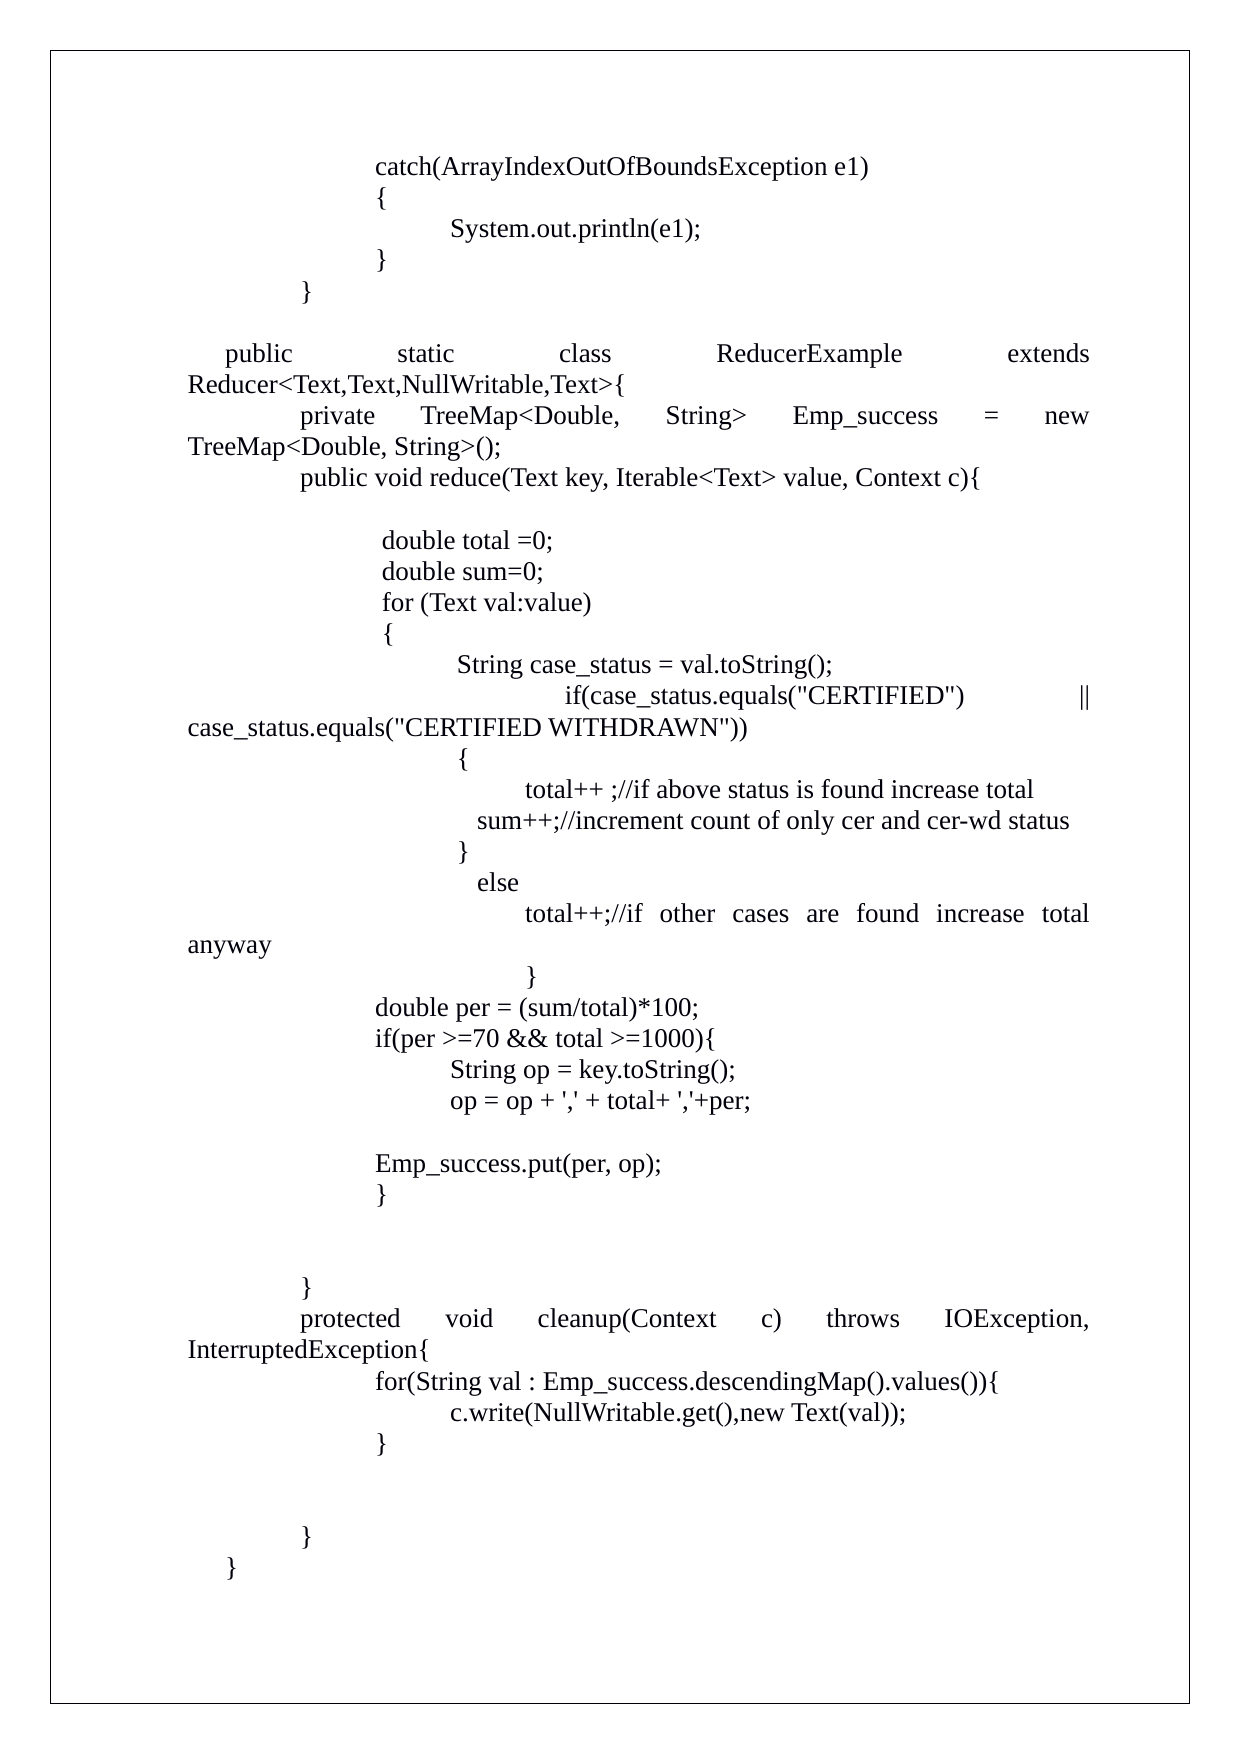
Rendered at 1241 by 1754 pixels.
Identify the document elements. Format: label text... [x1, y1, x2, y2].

text System.out.println(e1); [187, 212, 1090, 243]
text op = op + ',' + total+ ','+per; [187, 1084, 1090, 1116]
text } [187, 835, 1090, 866]
text catch(ArrayIndexOutOfBoundsException e1) [187, 150, 1090, 181]
text } [187, 1427, 1090, 1458]
text double total =0; [187, 524, 1090, 555]
text total++ ;//if above status is found increase total [187, 773, 1090, 804]
text c.write(NullWritable.get(),new Text(val)); [187, 1396, 1090, 1427]
text double sum=0; [187, 555, 1090, 586]
text } [187, 274, 1090, 306]
text private TreeMap<Double, String> Emp_success = new TreeMap<Double, String>(); [187, 399, 1090, 461]
text { [187, 181, 1090, 212]
text for (Text val:value) [187, 586, 1090, 617]
text if(per >=70 && total >=1000){ [187, 1022, 1090, 1053]
text } [187, 243, 1090, 274]
text protected void cleanup(Context c) throws IOException, InterruptedException{ [187, 1302, 1090, 1365]
text } [187, 1552, 1090, 1583]
text public static class ReducerExample extends Reducer<Text,Text,NullWritable,Text>{ [187, 337, 1090, 399]
text if(case_status.equals("CERTIFIED") ||case_status.equals("CERTIFIED WITHDRAWN")) [187, 679, 1090, 742]
text for(String val : Emp_success.descendingMap().values()){ [187, 1365, 1090, 1396]
text { [187, 742, 1090, 773]
text Emp_success.put(per, op); [187, 1147, 1090, 1178]
text public void reduce(Text key, Iterable<Text> value, Context c){ [187, 461, 1090, 493]
text String case_status = val.toString(); [187, 648, 1090, 679]
text { [187, 617, 1090, 648]
text String op = key.toString(); [187, 1053, 1090, 1084]
text total++;//if other cases are found increase total anyway [187, 897, 1090, 960]
text } [187, 1520, 1090, 1552]
text } [187, 960, 1090, 991]
text else [187, 866, 1090, 897]
text } [187, 1271, 1090, 1302]
text } [187, 1178, 1090, 1209]
text double per = (sum/total)*100; [187, 991, 1090, 1022]
text sum++;//increment count of only cer and cer-wd status [187, 804, 1090, 835]
